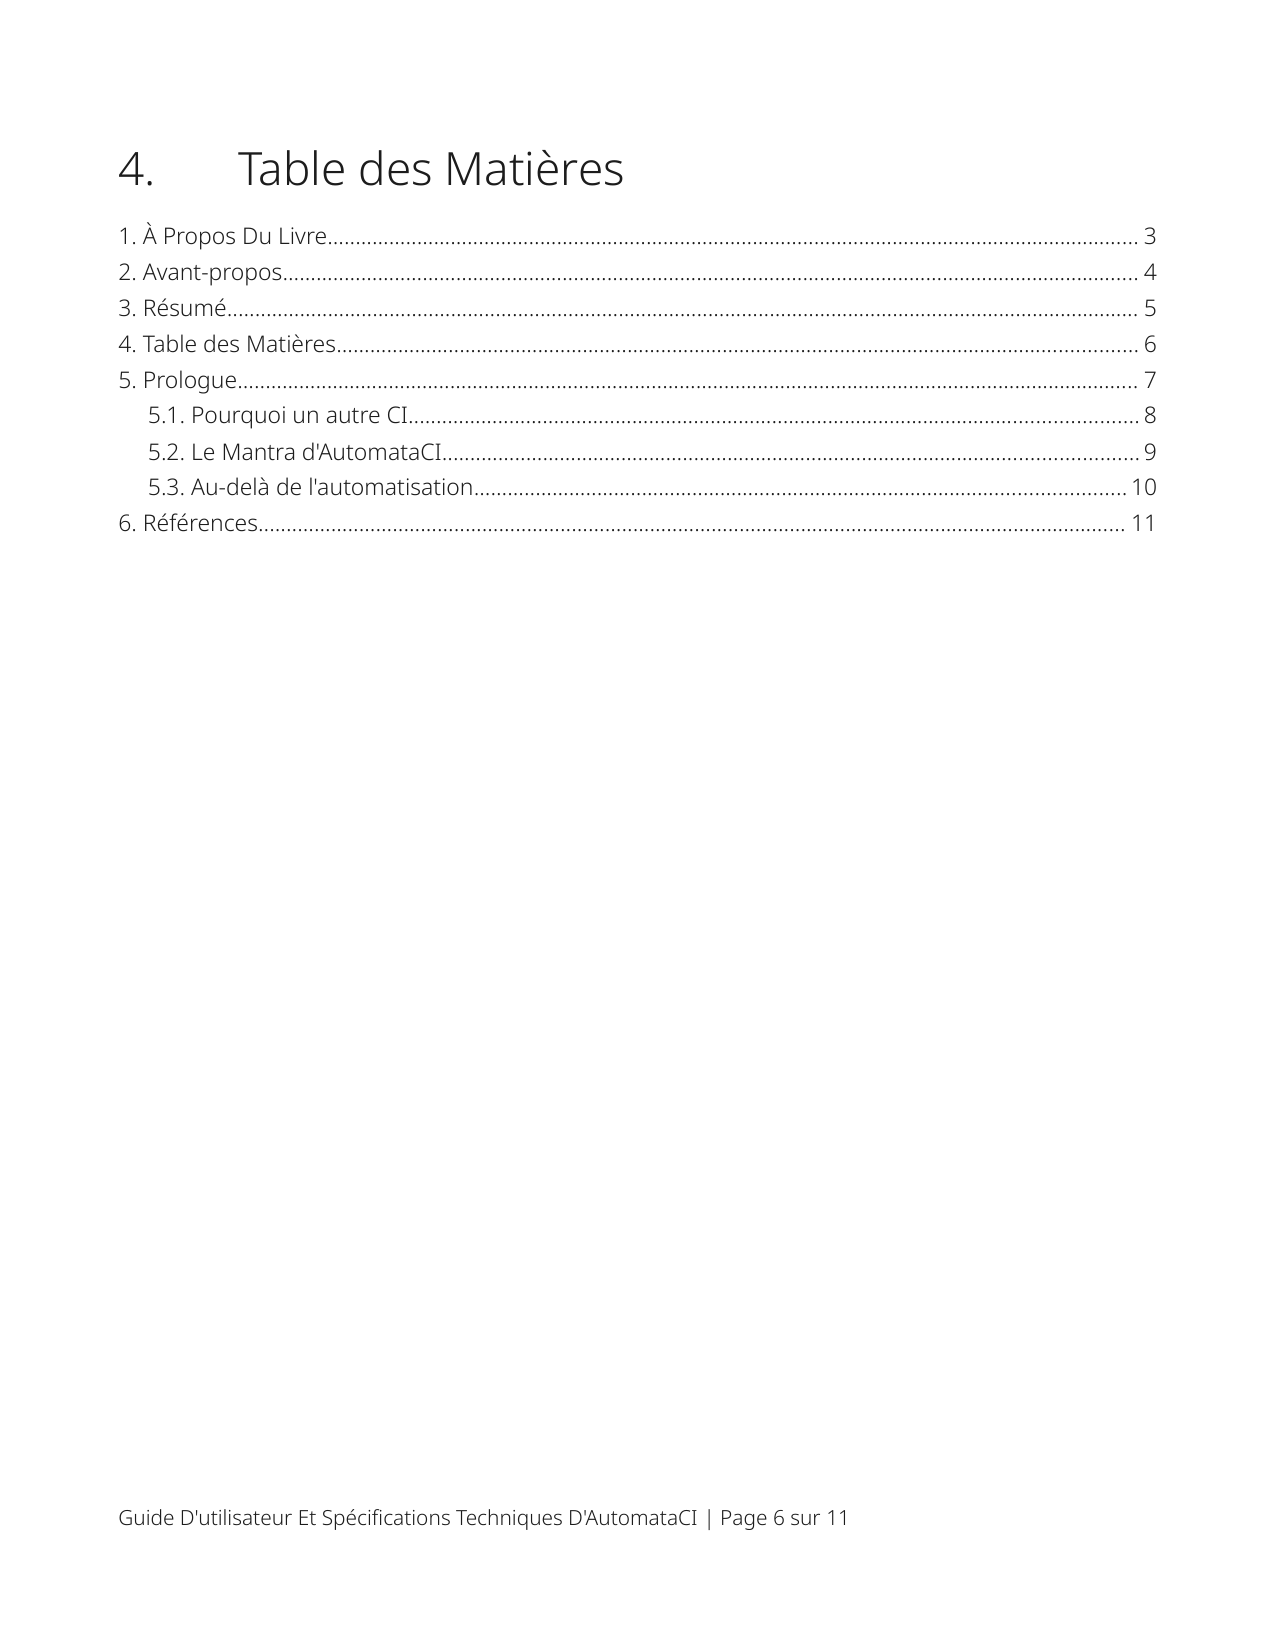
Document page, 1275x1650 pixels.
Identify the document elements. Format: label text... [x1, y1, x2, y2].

text 4. Table des Matières 6 [118, 328, 1157, 359]
text 2. Avant-propos 4 [118, 256, 1157, 287]
text 6. Références 11 [118, 507, 1157, 538]
text 5.2. Le Mantra d'AutomataCI 9 [148, 435, 1157, 467]
text 3. Résumé 5 [118, 292, 1157, 323]
text 5. Prologue 7 [118, 363, 1157, 395]
subtitle Table des Matières [118, 136, 1157, 198]
text 5.1. Pourquoi un autre CI 8 [148, 399, 1157, 431]
text 5.3. Au-delà de l'automatisation 10 [148, 471, 1157, 503]
text 1. À Propos Du Livre 3 [118, 220, 1157, 251]
